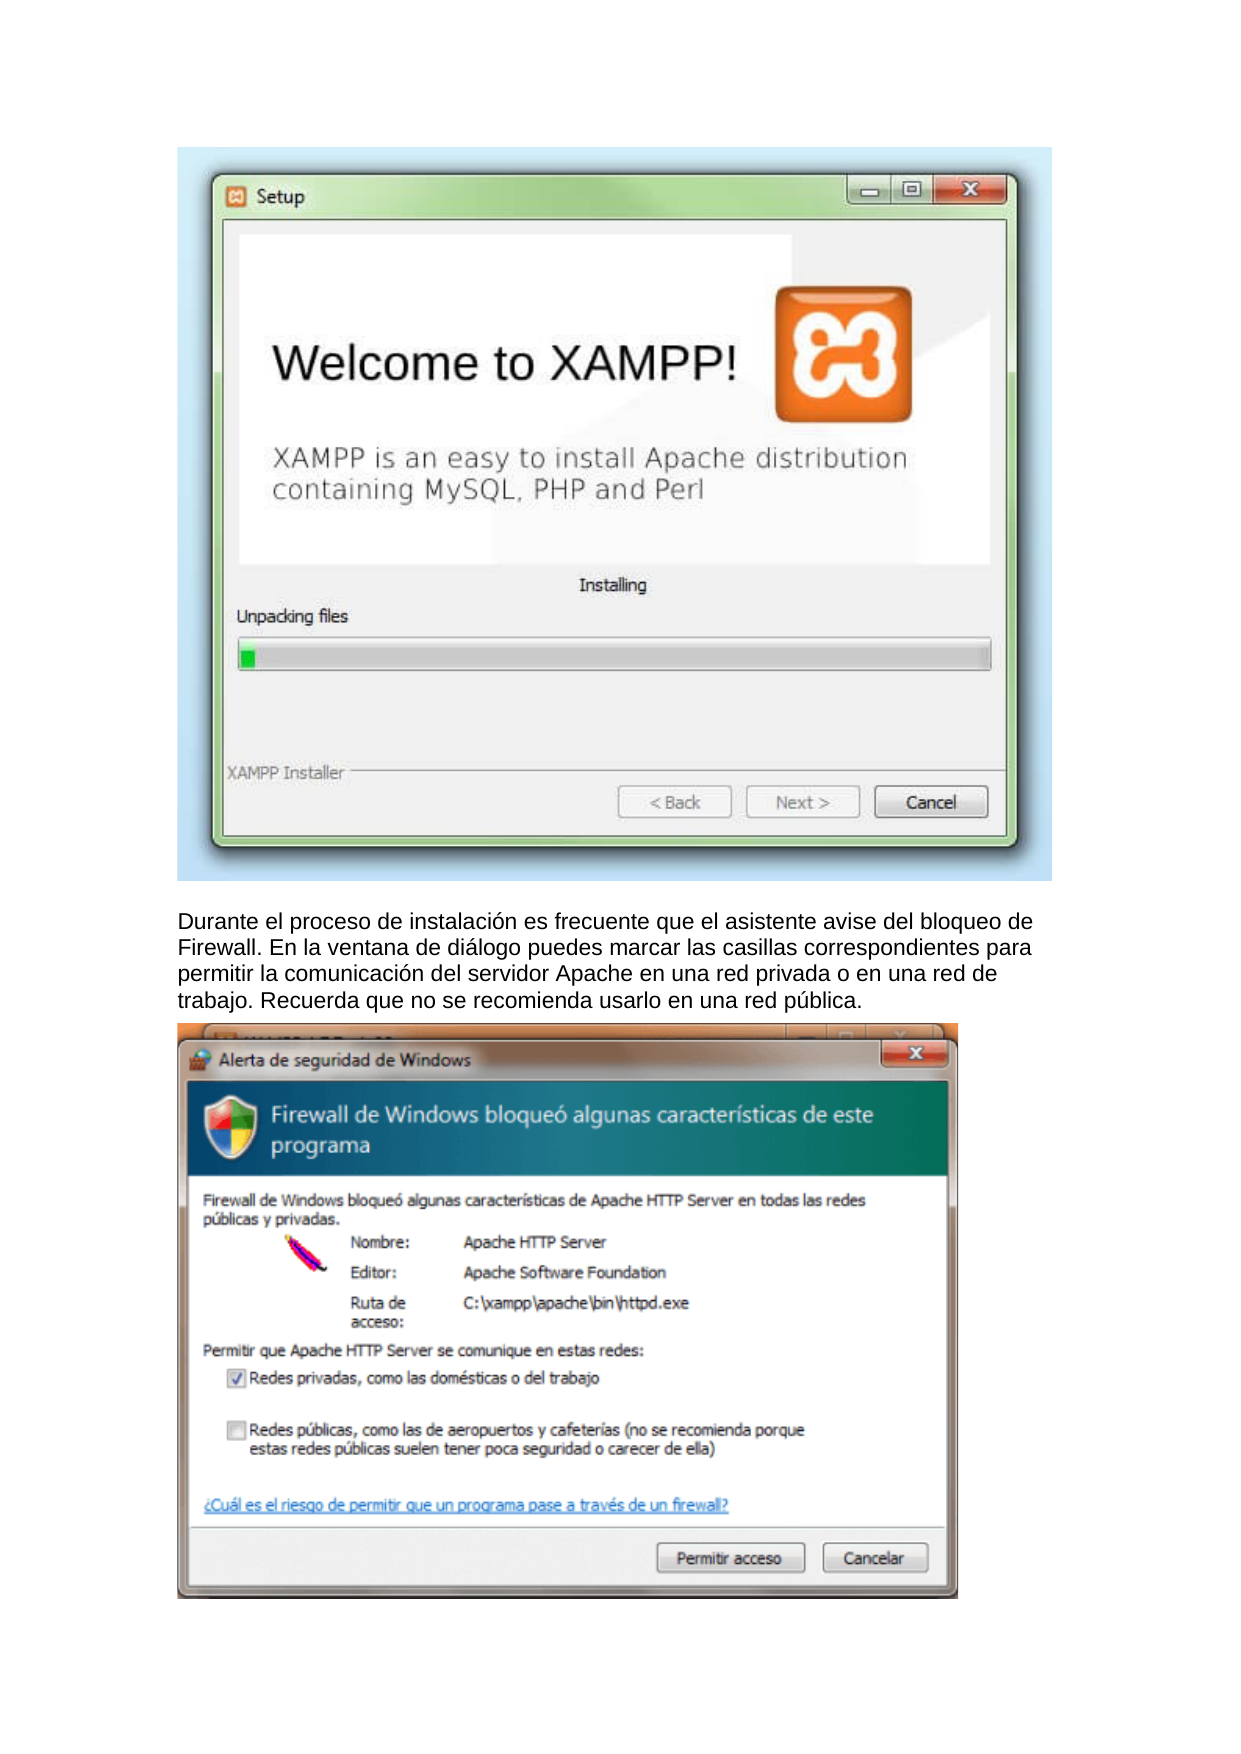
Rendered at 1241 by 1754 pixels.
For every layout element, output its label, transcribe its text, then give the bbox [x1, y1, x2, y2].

text Durante el proceso de instalación es frecuente que el asistente avise del bloqueo de Firewall. En la ventana de diálogo puedes marcar las casillas correspondientes para permitir la comunicación del servidor Apache en una red privada o en una red de trabajo. Recuerda que no se recomienda usarlo en una red pública. [177, 908, 1063, 1013]
